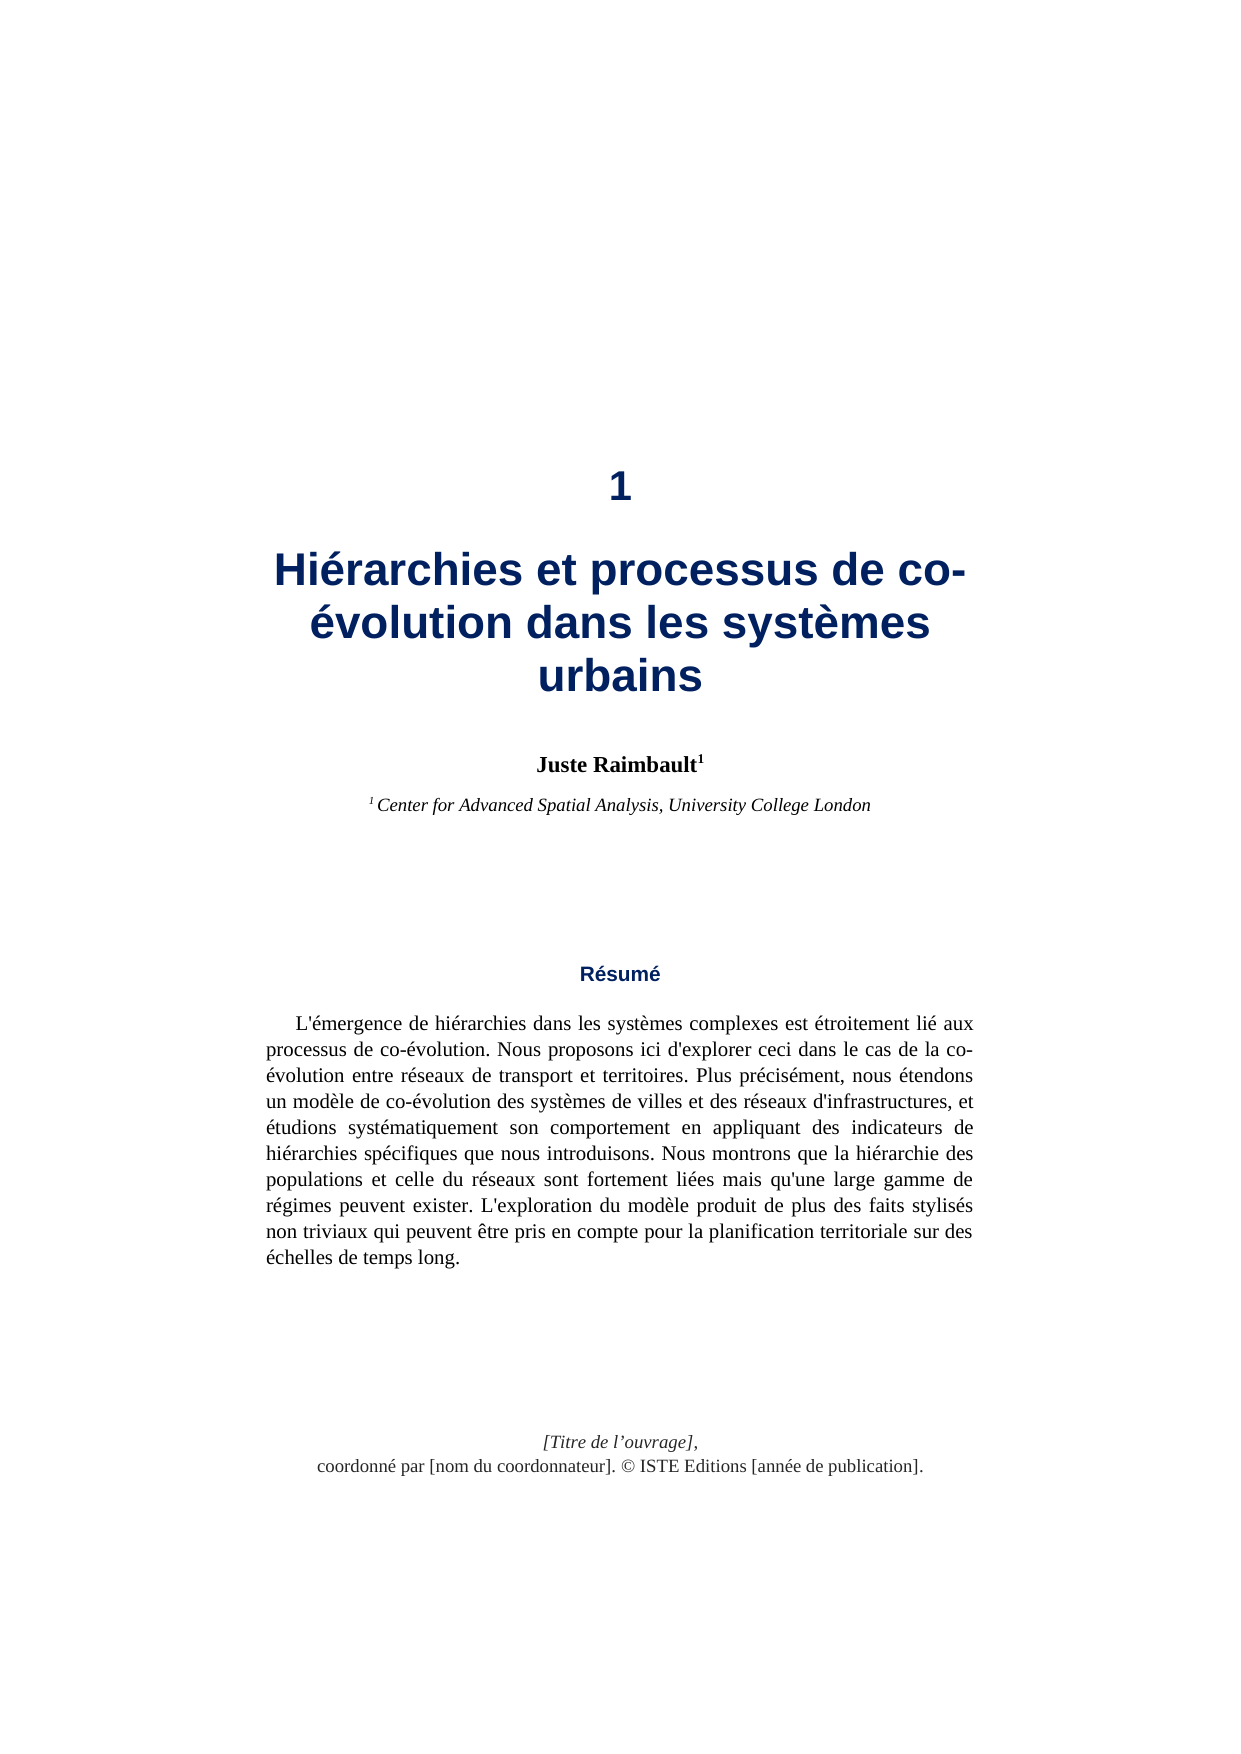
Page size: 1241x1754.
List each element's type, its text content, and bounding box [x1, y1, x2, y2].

title Hiérarchies et processus de co-évolution dans les systèmes urbains [266, 543, 974, 701]
text 1 Center for Advanced Spatial Analysis, University College London [266, 790, 974, 816]
text 1 [266, 462, 974, 509]
text Résumé [266, 960, 974, 986]
text L'émergence de hiérarchies dans les systèmes complexes est étroitement lié aux processus de co-évolution. Nous proposons ici d'explorer ceci dans le cas de la co-évolution entre réseaux de transport et territoires. Plus précisément, nous étendons un modèle de co-évolution des systèmes de villes et des réseaux d'infrastructures, et étudions systématiquement son comportement en appliquant des indicateurs de hiérarchies spécifiques que nous introduisons. Nous montrons que la hiérarchie des populations et celle du réseaux sont fortement liées mais qu'une large gamme de régimes peuvent exister. L'exploration du modèle produit de plus des faits stylisés non triviaux qui peuvent être pris en compte pour la planification territoriale sur des échelles de temps long. [266, 1009, 974, 1269]
text Juste Raimbault1 [266, 751, 974, 777]
